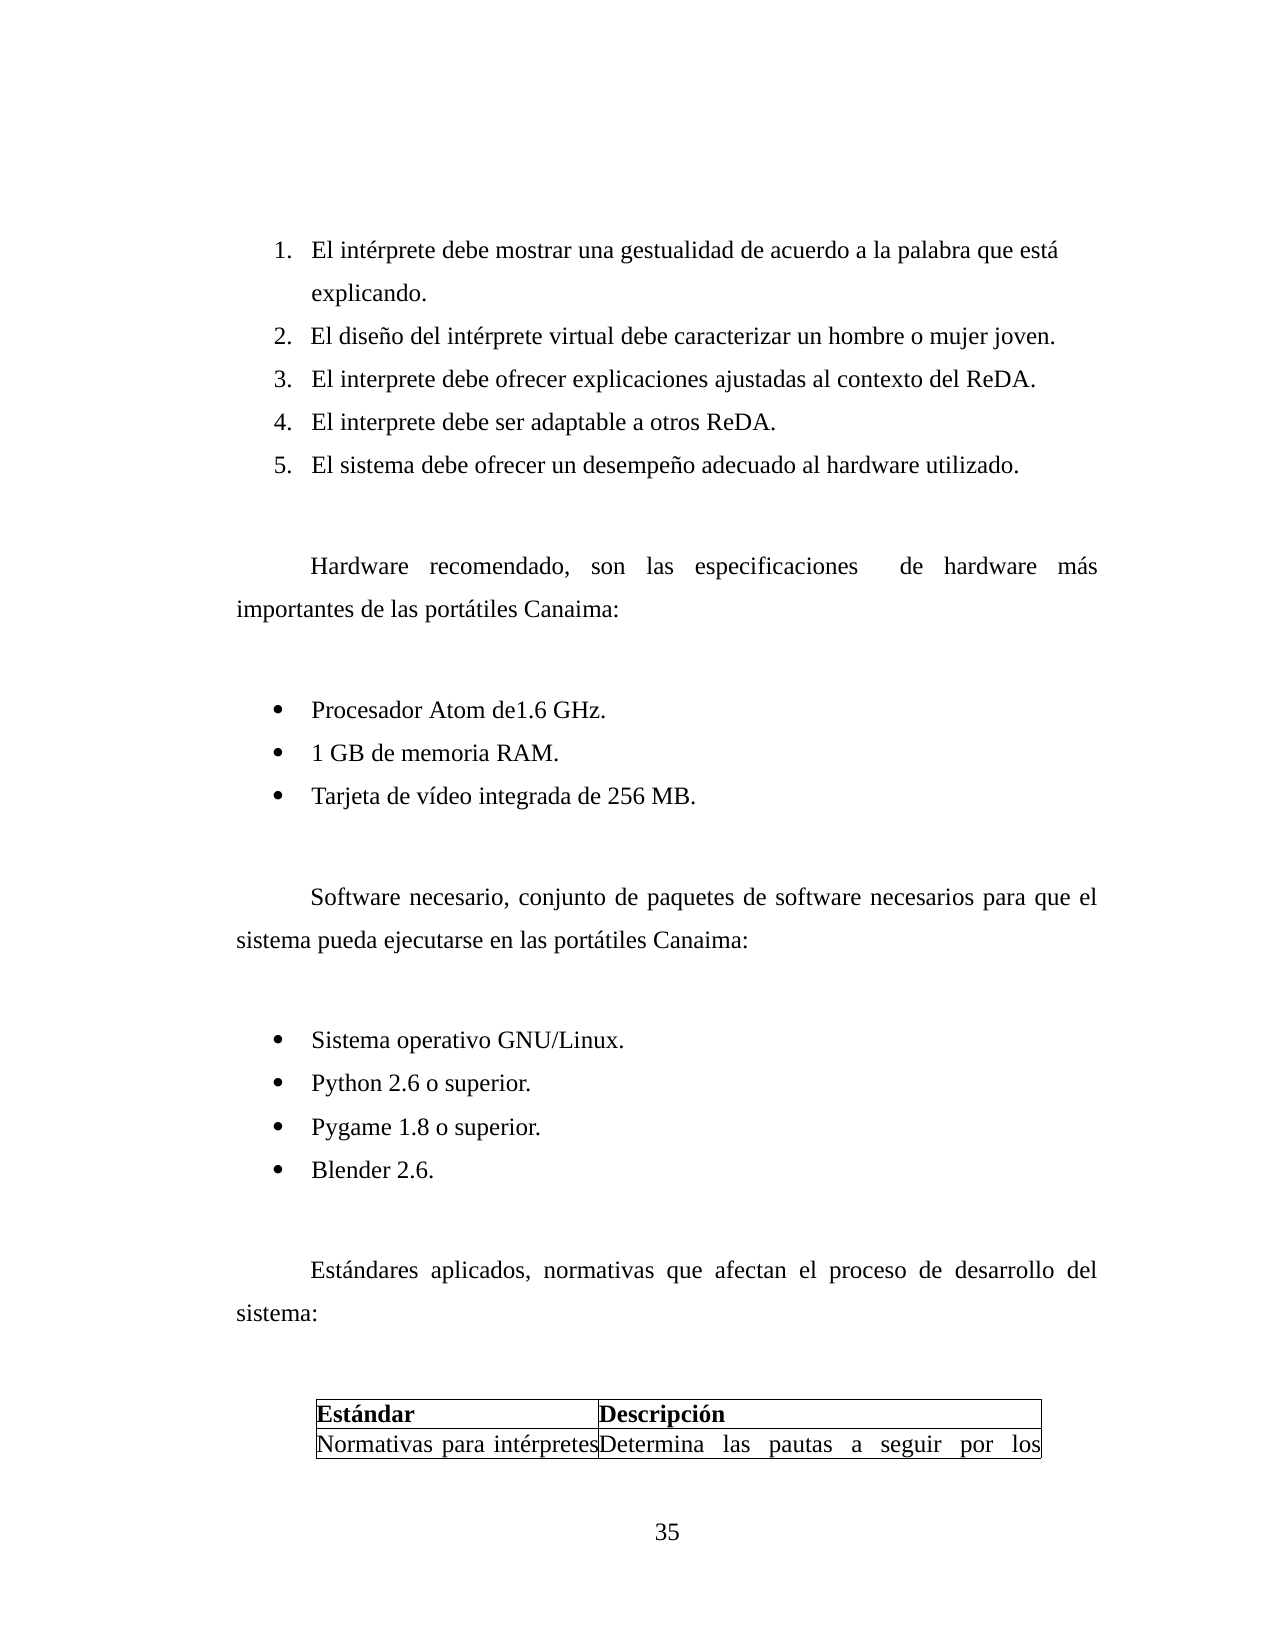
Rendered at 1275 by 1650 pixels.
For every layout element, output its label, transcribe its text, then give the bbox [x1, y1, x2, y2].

list El intérprete debe mostrar una gestualidad de acuerdo a la palabra que está explicando. [274, 235, 1098, 307]
list 1 GB de memoria RAM. [274, 738, 1098, 767]
list El interprete debe ofrecer explicaciones ajustadas al contexto del ReDA. [274, 364, 1098, 393]
list Python 2.6 o superior. [274, 1068, 1098, 1097]
list Sistema operativo GNU/Linux. [274, 1025, 1098, 1054]
list El interprete debe ser adaptable a otros ReDA. [274, 407, 1098, 436]
list Procesador Atom de1.6 GHz. [274, 695, 1098, 723]
list Blender 2.6. [274, 1155, 1098, 1183]
table_header Descripción [599, 1400, 1041, 1428]
list Tarjeta de vídeo integrada de 256 MB. [274, 781, 1098, 810]
list Pygame 1.8 o superior. [274, 1112, 1098, 1140]
list El diseño del intérprete virtual debe caracterizar un hombre o mujer joven. [274, 321, 1098, 350]
table_cell Normativas para intérpretes de la LSV. [317, 1429, 598, 1458]
text Estándares aplicados, normativas que afectan el proceso de desarrollo del sistema: [236, 1255, 1098, 1327]
table_header Estándar [317, 1400, 598, 1428]
text Software necesario, conjunto de paquetes de software necesarios para que el sistema pueda ejecutarse en las portátiles Canaima: [236, 882, 1098, 953]
text Hardware recomendado, son las especificaciones de hardware más importantes de las portátiles Canaima: [236, 551, 1098, 623]
table_cell Determina las pautas a seguir por los intérpretes de la lengua de señas venezolana. [599, 1429, 1041, 1458]
list El sistema debe ofrecer un desempeño adecuado al hardware utilizado. [274, 450, 1098, 479]
